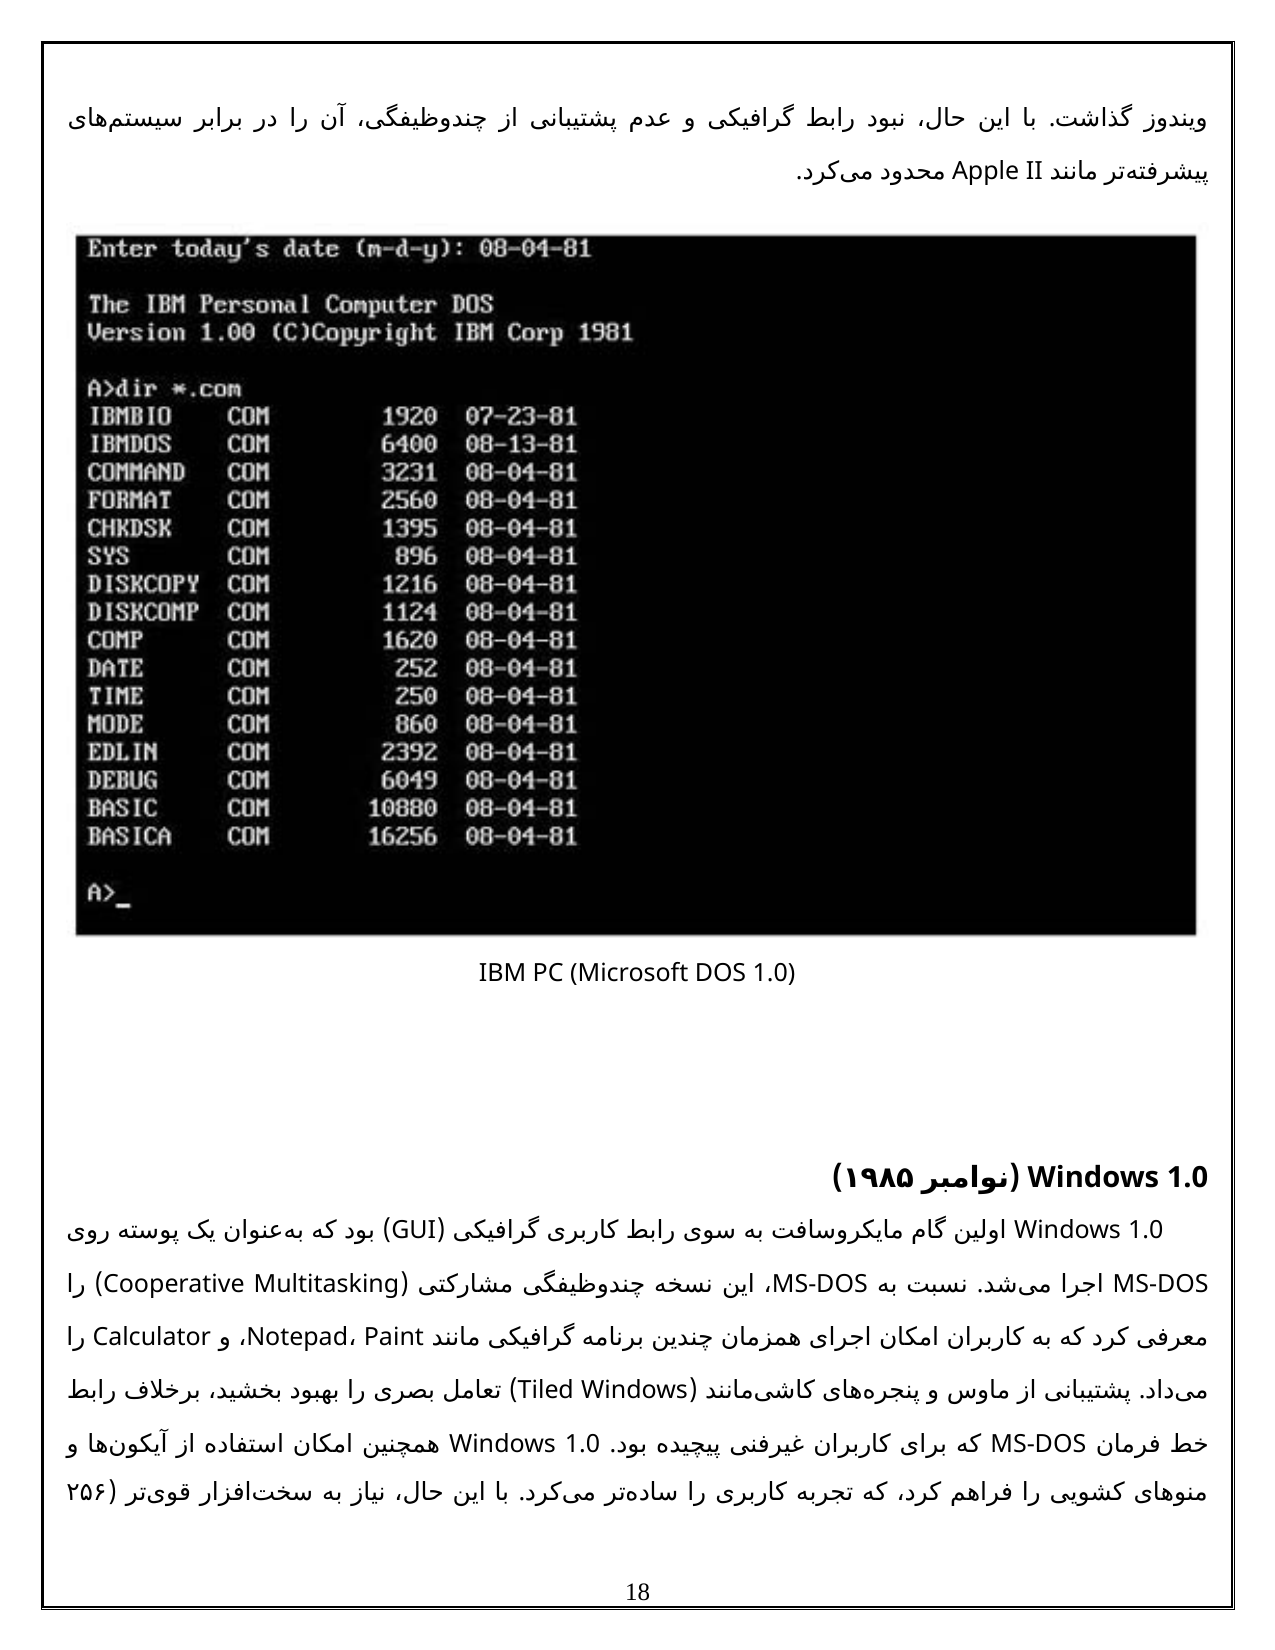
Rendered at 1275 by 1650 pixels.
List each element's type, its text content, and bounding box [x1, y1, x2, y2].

text MS-DOS 1.0 اولین سیستم‌عامل دیسک‌محور مایکروسافت بود که برای کامپیوترهای شخصی IBM طراحی شد و نقطه شروعی برای حضور مایکروسافت در بازار سیستم‌عامل‌ها ایجاد کرد. این نسخه رابط خط فرمان (Command-Line Interface) را معرفی کرد که امکان اجرای دستورات ساده مانند کپی فایل‌ها و مدیریت دیسک را فراهم می‌کرد. MS-DOS 1.0 از فلاپی دیسک‌های ۵.۲۵ اینچی با ظرفیت ۱۶۰ کیلوبایت پشتیبانی می‌کرد و ابزارهای اولیه‌ای مانند FORMAT (برای آماده‌سازی دیسک‌ها)، COPY (برای کپی فایل‌ها)، و DIR (برای نمایش فهرست فایل‌ها) را ارائه داد. در مقایسه با سیستم‌عامل‌های معاصر مانند CP/M، MS-DOS 1.0 به دلیل سازگاری با IBM PC، قیمت پایین‌تر، و سادگی طراحی، به سرعت محبوب شد و پایه‌ای برای نسخه‌های بعدی MS-DOS و ویندوز گذاشت. با این حال، نبود رابط گرافیکی و عدم پشتیبانی از چندوظیفگی، آن را در برابر سیستم‌های پیشرفته‌تر مانند Apple II محدود می‌کرد. [66, 104, 1209, 189]
text Windows 1.0 اولین گام مایکروسافت به سوی رابط کاربری گرافیکی (GUI) بود که به‌عنوان یک پوسته روی MS-DOS اجرا می‌شد. نسبت به MS-DOS، این نسخه چندوظیفگی مشارکتی (Cooperative Multitasking) را معرفی کرد که به کاربران امکان اجرای همزمان چندین برنامه گرافیکی مانند Notepad، Paint، و Calculator را می‌داد. پشتیبانی از ماوس و پنجره‌های کاشی‌مانند (Tiled Windows) تعامل بصری را بهبود بخشید، برخلاف رابط خط فرمان MS-DOS که برای کاربران غیرفنی پیچیده بود. Windows 1.0 همچنین امکان استفاده از آیکون‌ها و منوهای کشویی را فراهم کرد، که تجربه کاربری را ساده‌تر می‌کرد. با این حال، نیاز به سخت‌افزار قوی‌تر (۲۵۶ کیلوبایت رم) و عملکرد کند، پذیرش گسترده آن را محدود کرد. این نسخه پایه‌ای برای توسعه رابط‌های گرافیکی بعدی مایکروسافت شد و رقابت با مکینتاش اپل را آغاز کرد. [66, 1212, 1209, 1511]
picture [66, 222, 1209, 950]
subtitle Windows 1.0 (نوامبر ۱۹۸۵) [66, 1156, 1209, 1199]
text IBM PC (Microsoft DOS 1.0) [66, 950, 1209, 989]
